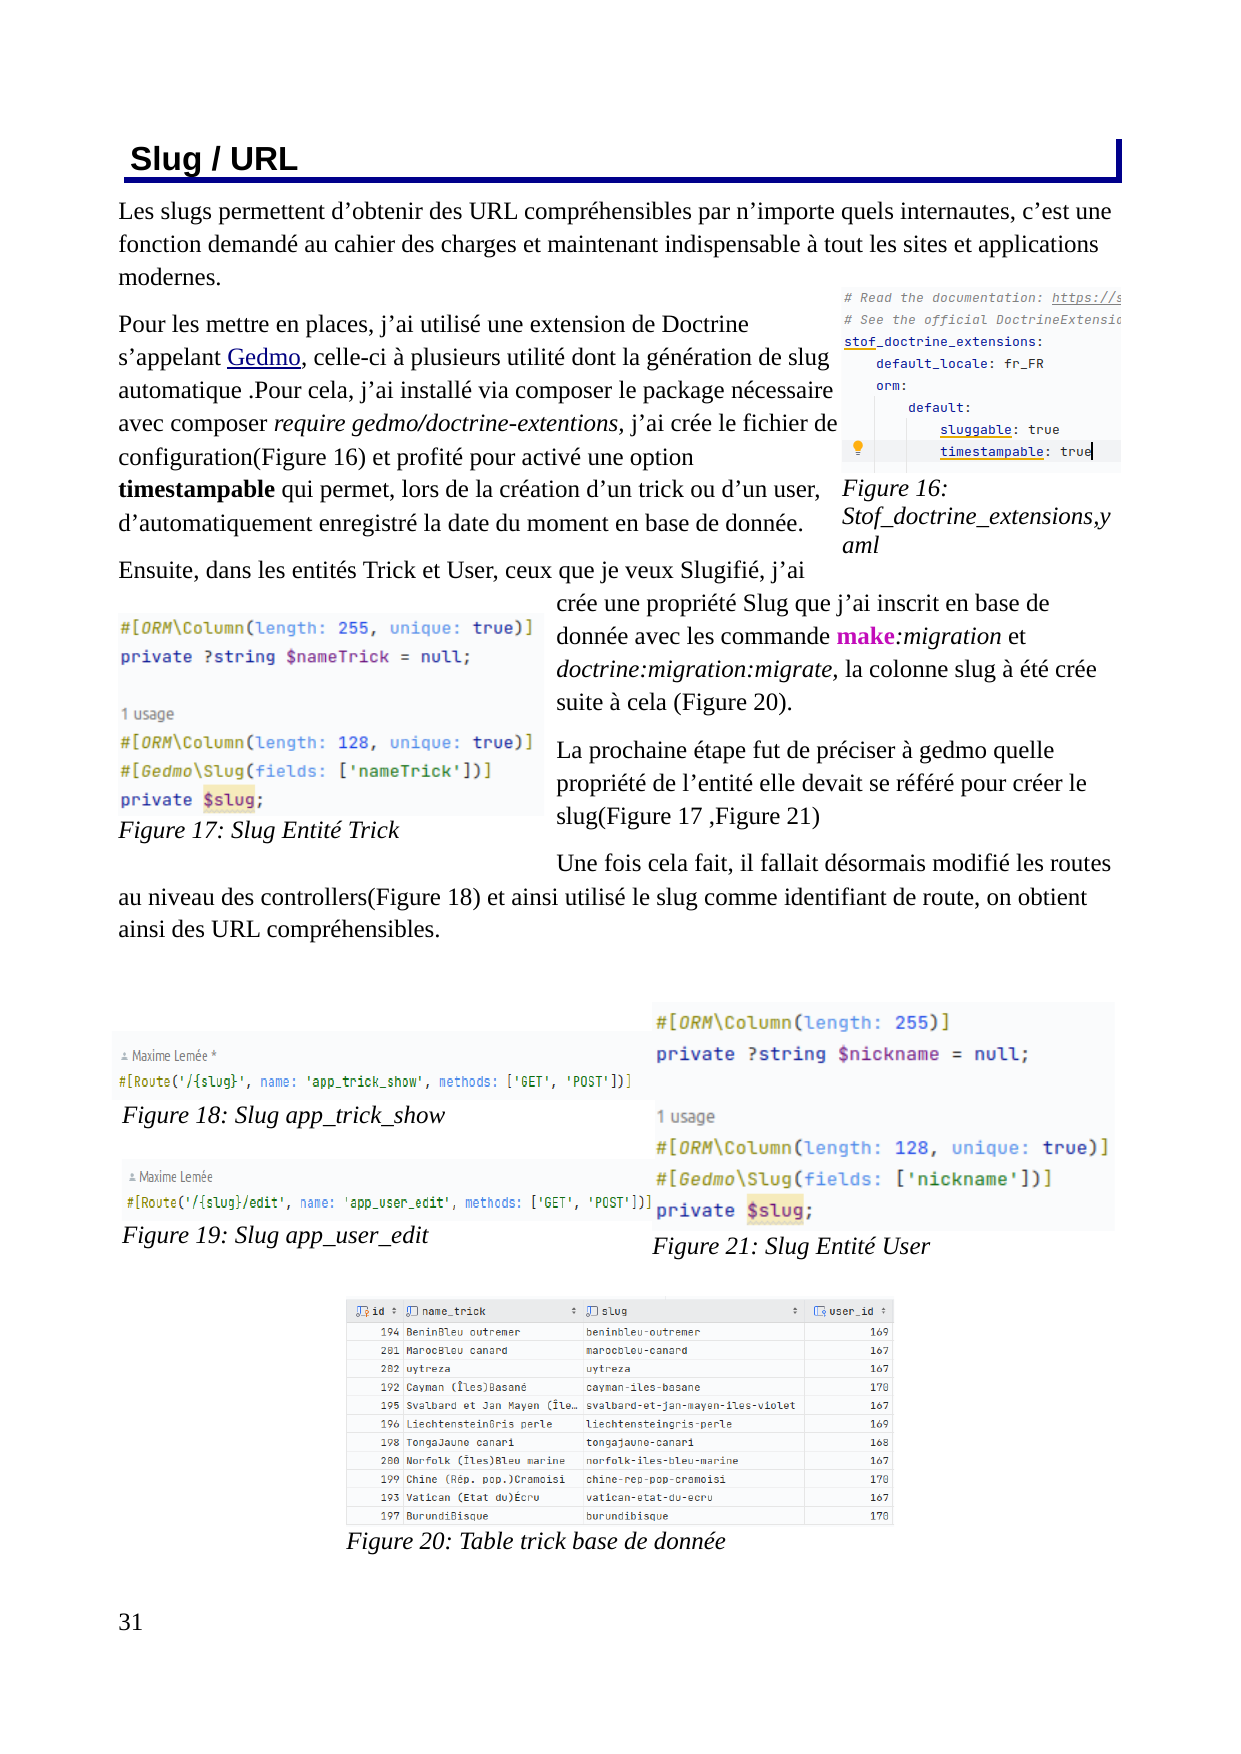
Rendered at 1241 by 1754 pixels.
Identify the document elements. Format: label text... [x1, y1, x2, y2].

picture [841, 287, 1121, 473]
text Figure 20: Table trick base de donnée [346, 1527, 894, 1555]
text Pour les mettre en places, j’ai utilisé une extension de Doctrine s’appelant Gedmo, celle-ci à plusieurs utilité dont la génération de slug automatique .Pour cela, j’ai installé via composer le package nécessaire avec composer require gedmo/doctrine-extentions, j’ai crée le fichier de configuration(Figure 16) et profité pour activé une option timestampable qui permet, lors de la création d’un trick ou d’un user, d’automatiquement enregistré la date du moment en base de donnée. [118, 309, 842, 536]
text Une fois cela fait, il fallait désormais modifié les routes au niveau des controllers(Figure 18) et ainsi utilisé le slug comme identifiant de route, on obtient ainsi des URL compréhensibles. [118, 848, 1122, 943]
text Figure 18: Slug app_trick_show [122, 1100, 655, 1129]
picture [118, 613, 545, 816]
text Figure 16: Stof_doctrine_extensions,yaml [842, 473, 1121, 559]
picture [346, 1296, 895, 1527]
text La prochaine étape fut de préciser à gedmo quelle propriété de l’entité elle devait se référé pour créer le slug(Figure 17 ,Figure 21) [544, 735, 1122, 830]
text Les slugs permettent d’obtenir des URL compréhensibles par n’importe quels internautes, c’est une fonction demandé au cahier des charges et maintenant indispensable à tout les sites et applications modernes. [118, 196, 1122, 291]
text Figure 19: Slug app_user_edit [122, 1221, 652, 1249]
picture [111, 1002, 1115, 1231]
subtitle Slug / URL [118, 139, 1116, 177]
text Figure 17: Slug Entité Trick [118, 816, 544, 844]
text Ensuite, dans les entités Trick et User, ceux que je veux Slugifié, j’ai crée une propriété Slug que j’ai inscrit en base de donnée avec les commande make:migration et doctrine:migration:migrate, la colonne slug à été crée suite à cela (Figure 20). [118, 555, 1122, 716]
text Figure 21: Slug Entité User [652, 1231, 1115, 1260]
